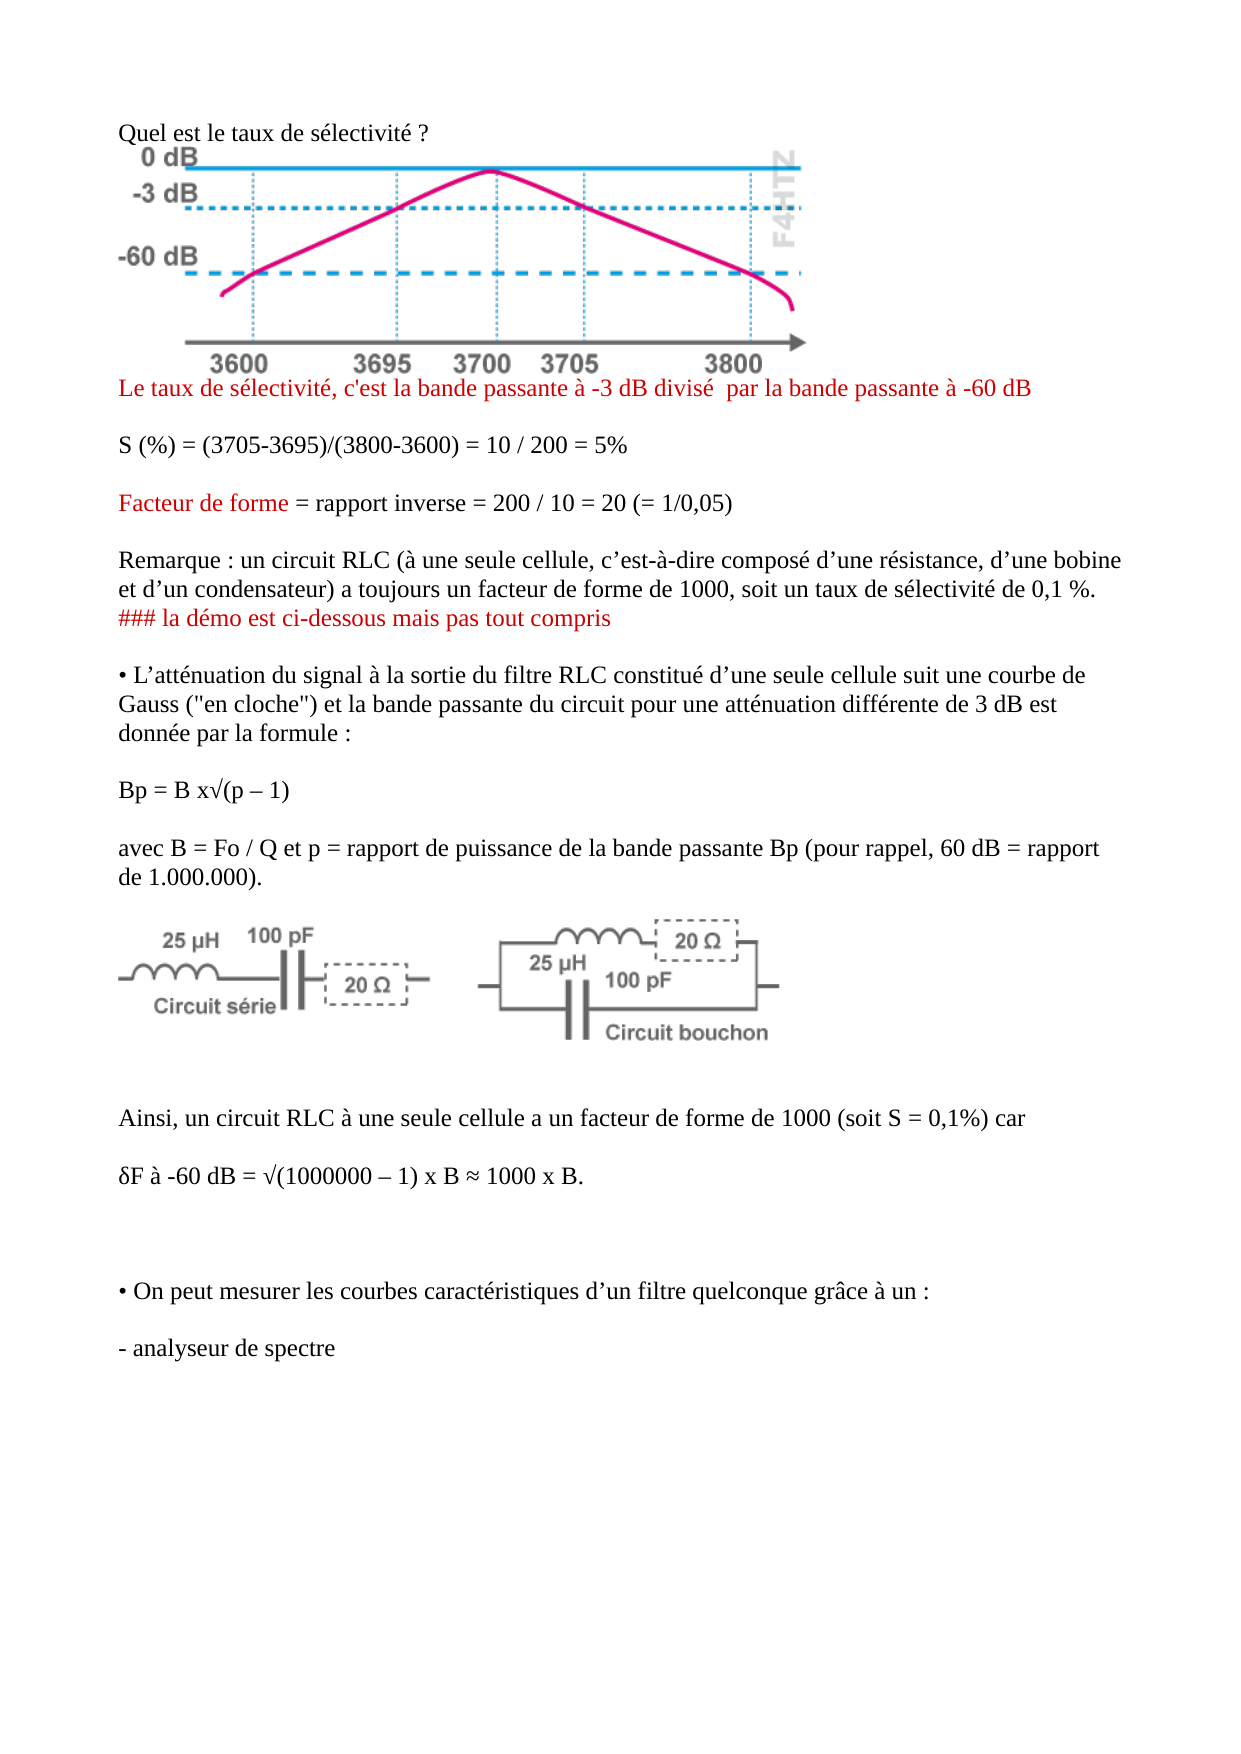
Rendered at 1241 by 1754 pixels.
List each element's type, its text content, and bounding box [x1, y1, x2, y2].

text Bp = B x√(p – 1) [118, 776, 1122, 804]
text Remarque : un circuit RLC (à une seule cellule, c’est-à-dire composé d’une résistance, d’une bobine et d’un condensateur) a toujours un facteur de forme de 1000, soit un taux de sélectivité de 0,1 %. ### la démo est ci-dessous mais pas tout compris [118, 546, 1122, 632]
text Facteur de forme = rapport inverse = 200 / 10 = 20 (= 1/0,05) [118, 488, 1122, 517]
picture [118, 919, 780, 1041]
text avec B = Fo / Q et p = rapport de puissance de la bande passante Bp (pour rappel, 60 dB = rapport de 1.000.000). [118, 833, 1122, 891]
picture [118, 146, 807, 374]
text δF à -60 dB = √(1000000 – 1) x B ≈ 1000 x B. [118, 1161, 1122, 1190]
text • L’atténuation du signal à la sortie du filtre RLC constitué d’une seule cellule suit une courbe de Gauss ("en cloche") et la bande passante du circuit pour une atténuation différente de 3 dB est donnée par la formule : [118, 661, 1122, 747]
text Quel est le taux de sélectivité ? [118, 118, 1122, 147]
text - analyseur de spectre [118, 1333, 1122, 1362]
text Le taux de sélectivité, c'est la bande passante à -3 dB divisé par la bande passante à -60 dB [118, 373, 1122, 402]
text S (%) = (3705-3695)/(3800-3600) = 10 / 200 = 5% [118, 431, 1122, 459]
text Ainsi, un circuit RLC à une seule cellule a un facteur de forme de 1000 (soit S = 0,1%) car [118, 1103, 1122, 1132]
text • On peut mesurer les courbes caractéristiques d’un filtre quelconque grâce à un : [118, 1276, 1122, 1305]
